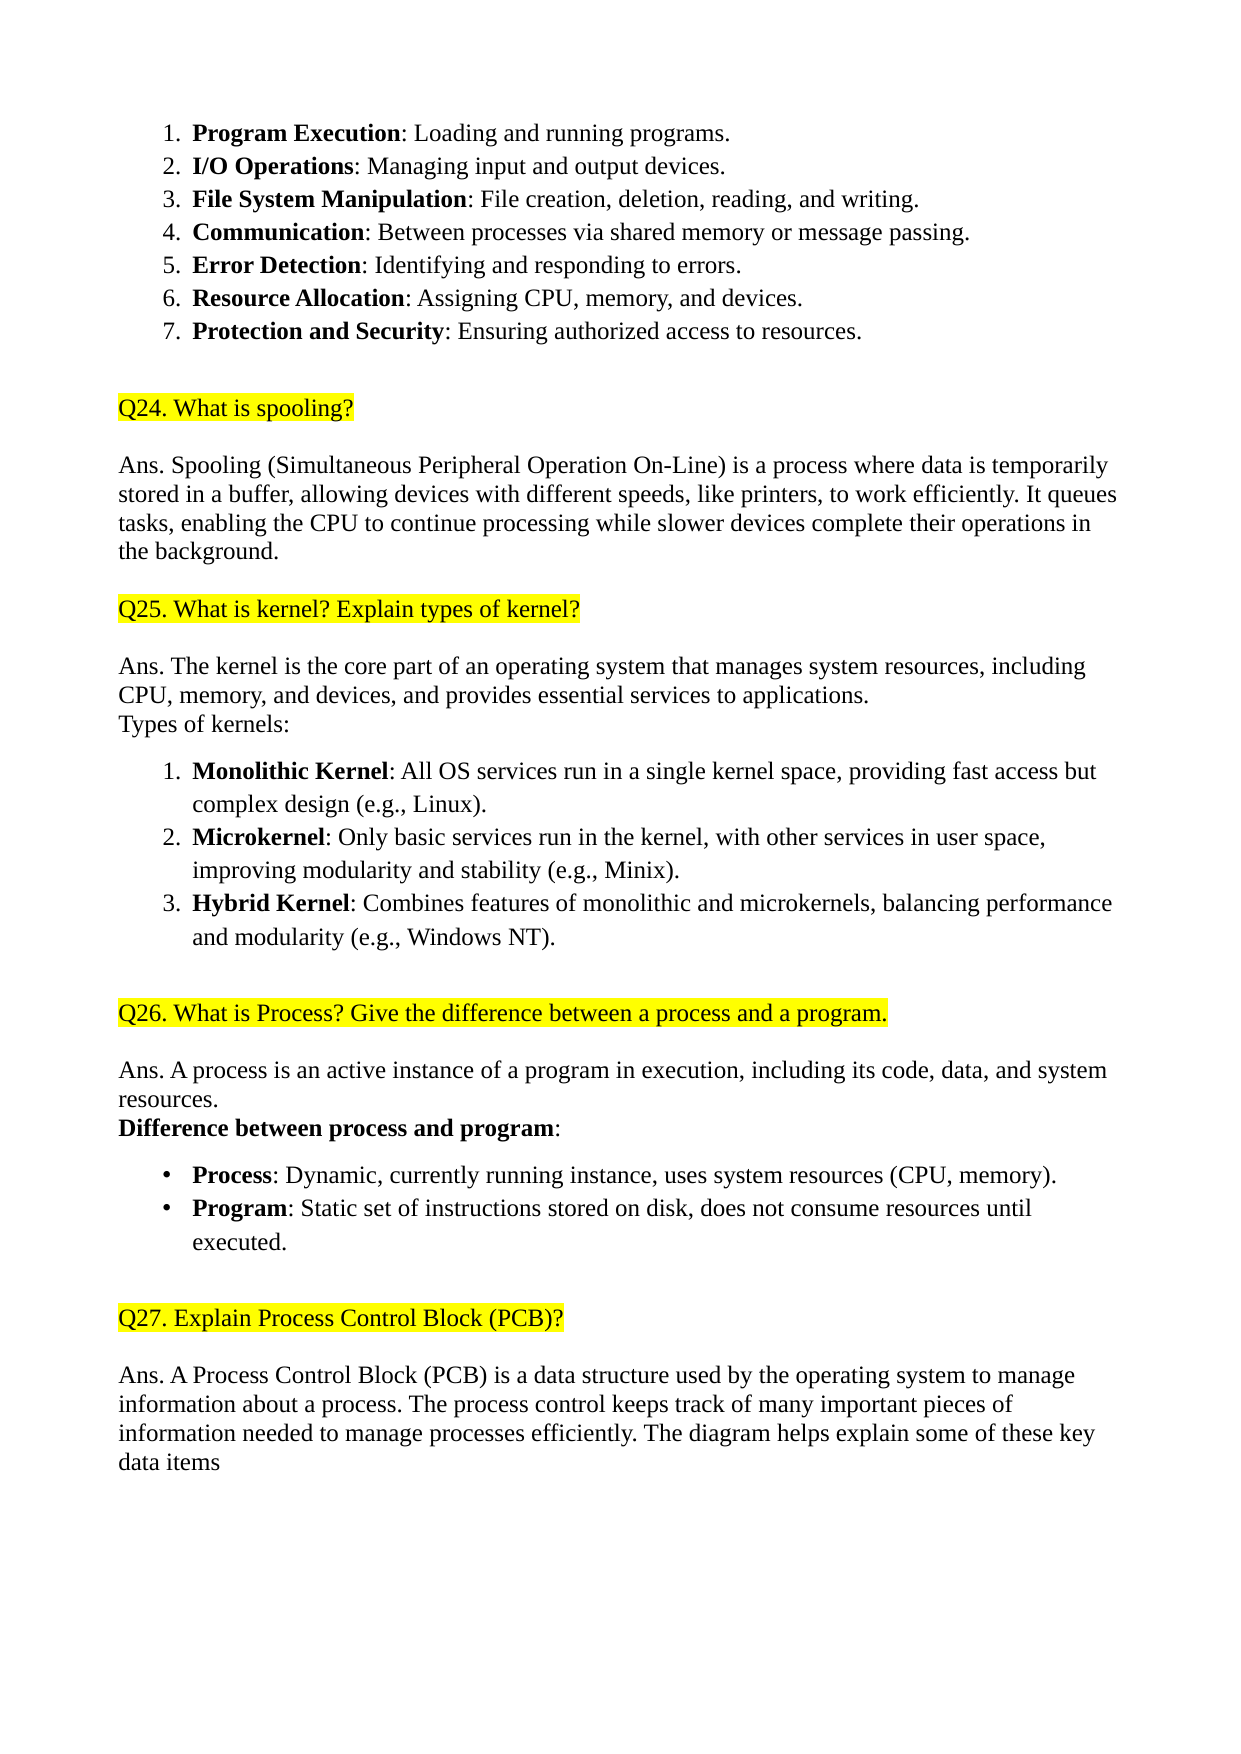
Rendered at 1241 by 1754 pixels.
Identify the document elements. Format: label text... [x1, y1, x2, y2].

text Types of kernels: [118, 709, 1122, 738]
list Program Execution: Loading and running programs. [162, 118, 1122, 147]
list Microkernel: Only basic services run in the kernel, with other services in user space, improving modularity and stability (e.g., Minix). [162, 822, 1122, 884]
text Q27. Explain Process Control Block (PCB)? [118, 1303, 1122, 1332]
list Hybrid Kernel: Combines features of monolithic and microkernels, balancing performance and modularity (e.g., Windows NT). [162, 888, 1122, 950]
text Ans. The kernel is the core part of an operating system that manages system resources, including CPU, memory, and devices, and provides essential services to applications. [118, 651, 1122, 709]
list I/O Operations: Managing input and output devices. [162, 151, 1122, 180]
text Q24. What is spooling? [118, 393, 1122, 421]
text Q25. What is kernel? Explain types of kernel? [118, 594, 1122, 623]
list Protection and Security: Ensuring authorized access to resources. [162, 316, 1122, 345]
text Difference between process and program: [118, 1113, 1122, 1142]
list Resource Allocation: Assigning CPU, memory, and devices. [162, 283, 1122, 312]
list Error Detection: Identifying and responding to errors. [162, 250, 1122, 279]
text Ans. A Process Control Block (PCB) is a data structure used by the operating system to manage information about a process. The process control keeps track of many important pieces of information needed to manage processes efficiently. The diagram helps explain some of these key data items [118, 1360, 1122, 1475]
text Ans. A process is an active instance of a program in execution, including its code, data, and system resources. [118, 1055, 1122, 1113]
text Q26. What is Process? Give the difference between a process and a program. [118, 998, 1122, 1027]
list Communication: Between processes via shared memory or message passing. [162, 217, 1122, 246]
list Program: Static set of instructions stored on disk, does not consume resources until executed. [162, 1193, 1122, 1255]
list Monolithic Kernel: All OS services run in a single kernel space, providing fast access but complex design (e.g., Linux). [162, 756, 1122, 818]
text Ans. Spooling (Simultaneous Peripheral Operation On-Line) is a process where data is temporarily stored in a buffer, allowing devices with different speeds, like printers, to work efficiently. It queues tasks, enabling the CPU to continue processing while slower devices complete their operations in the background. [118, 450, 1122, 565]
list File System Manipulation: File creation, deletion, reading, and writing. [162, 184, 1122, 213]
list Process: Dynamic, currently running instance, uses system resources (CPU, memory). [162, 1161, 1122, 1189]
